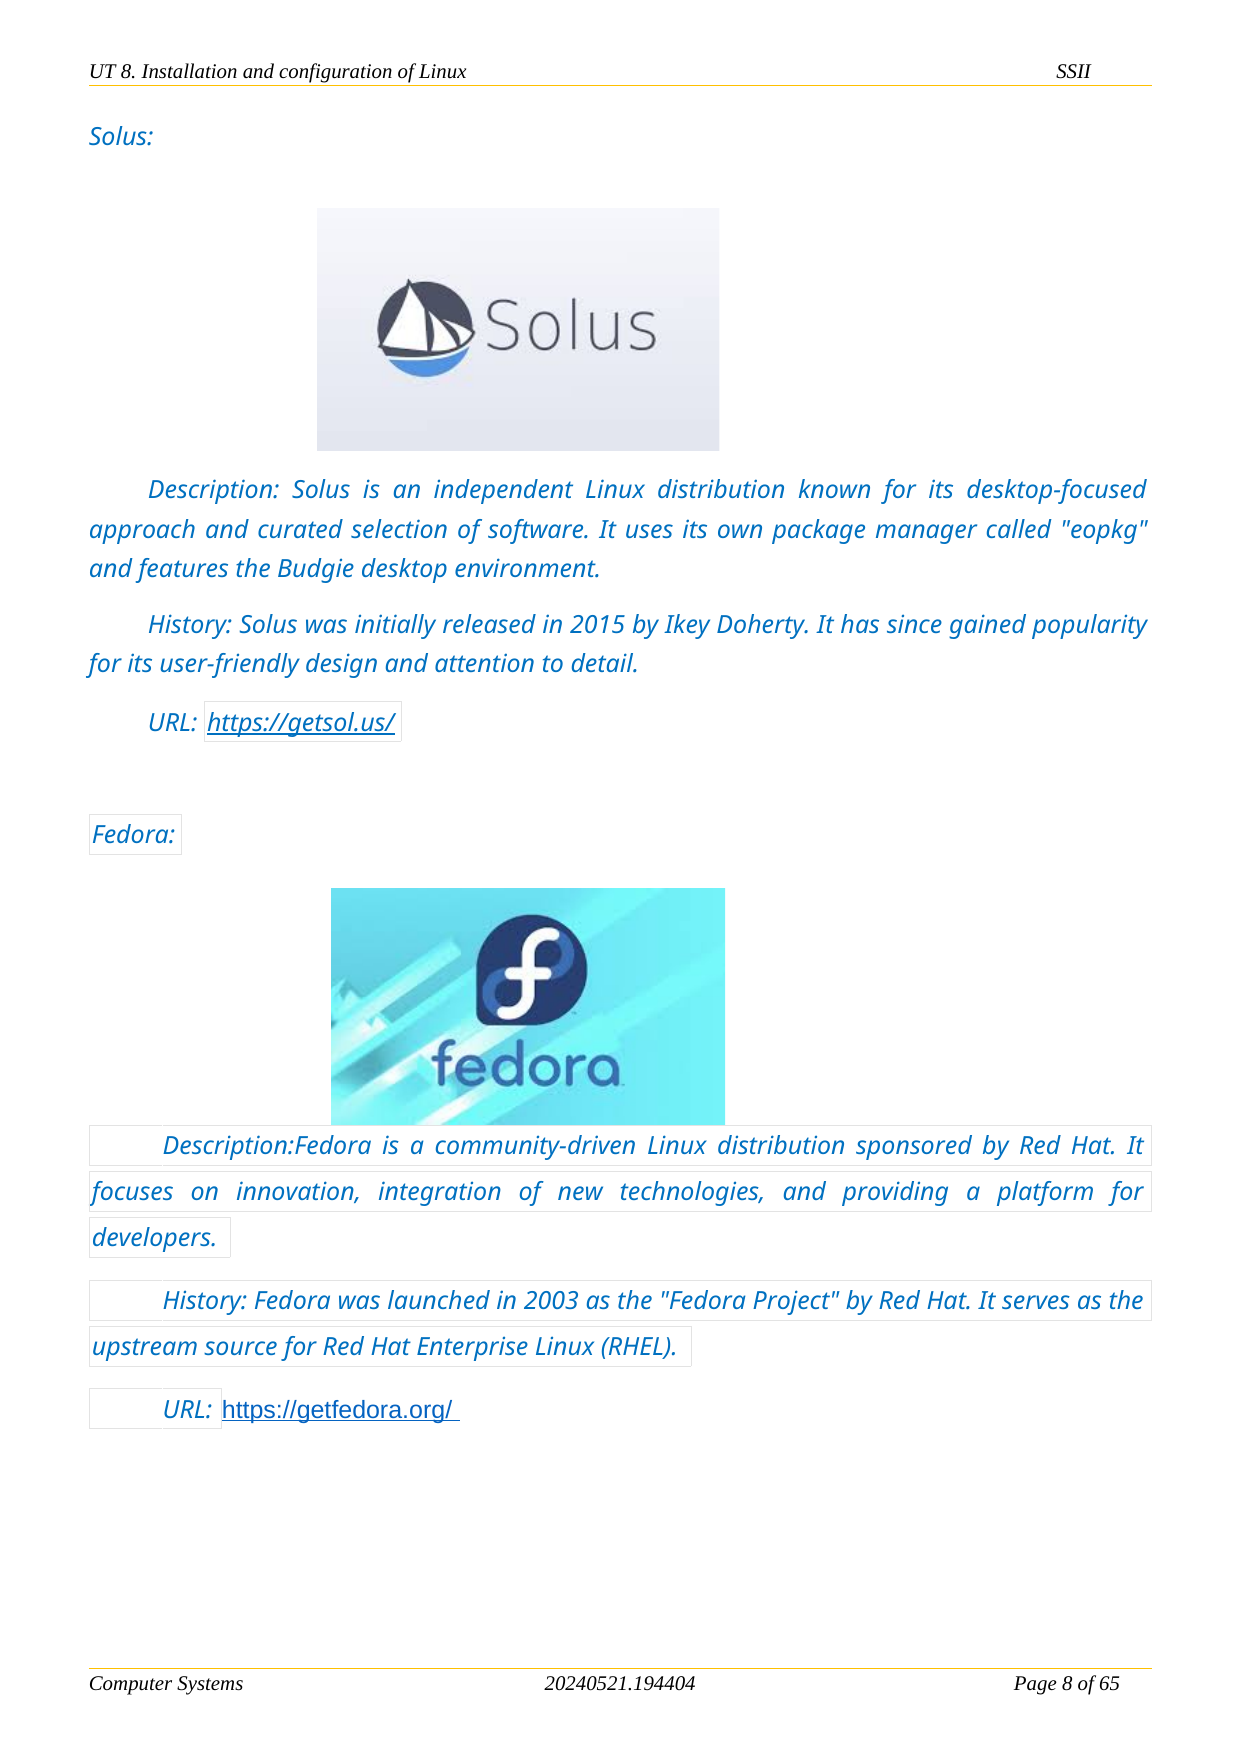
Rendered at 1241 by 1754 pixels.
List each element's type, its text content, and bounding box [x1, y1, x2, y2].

text History: Solus was initially released in 2015 by Ikey Doherty. It has since gained popularity for its user-friendly design and attention to detail. [89, 606, 1152, 679]
text Fedora: [90, 815, 181, 854]
text focuses on innovation, integration of new technologies, and providing a platform for [90, 1172, 1151, 1211]
text developers. [89, 1212, 1152, 1257]
text [89, 1166, 1152, 1171]
text [402, 701, 1152, 741]
text https://getsol.us/ [205, 702, 401, 741]
text Description: Solus is an independent Linux distribution known for its desktop-focused approach and curated selection of software. It uses its own package manager called "eopkg" and features the Budgie desktop environment. [89, 472, 1152, 584]
text upstream source for Red Hat Enterprise Linux (RHEL). [89, 1321, 1152, 1366]
text [182, 814, 1152, 854]
picture [331, 888, 726, 1125]
text URL: [90, 1389, 221, 1428]
picture [317, 208, 720, 451]
text Solus: [89, 118, 1152, 152]
text Description:Fedora is a community-driven Linux distribution sponsored by Red Hat. It [90, 1126, 1151, 1165]
text https://getfedora.org/ [222, 1388, 1152, 1428]
text History: Fedora was launched in 2003 as the "Fedora Project" by Red Hat. It serves as the [90, 1281, 1151, 1320]
text URL: [89, 701, 204, 741]
